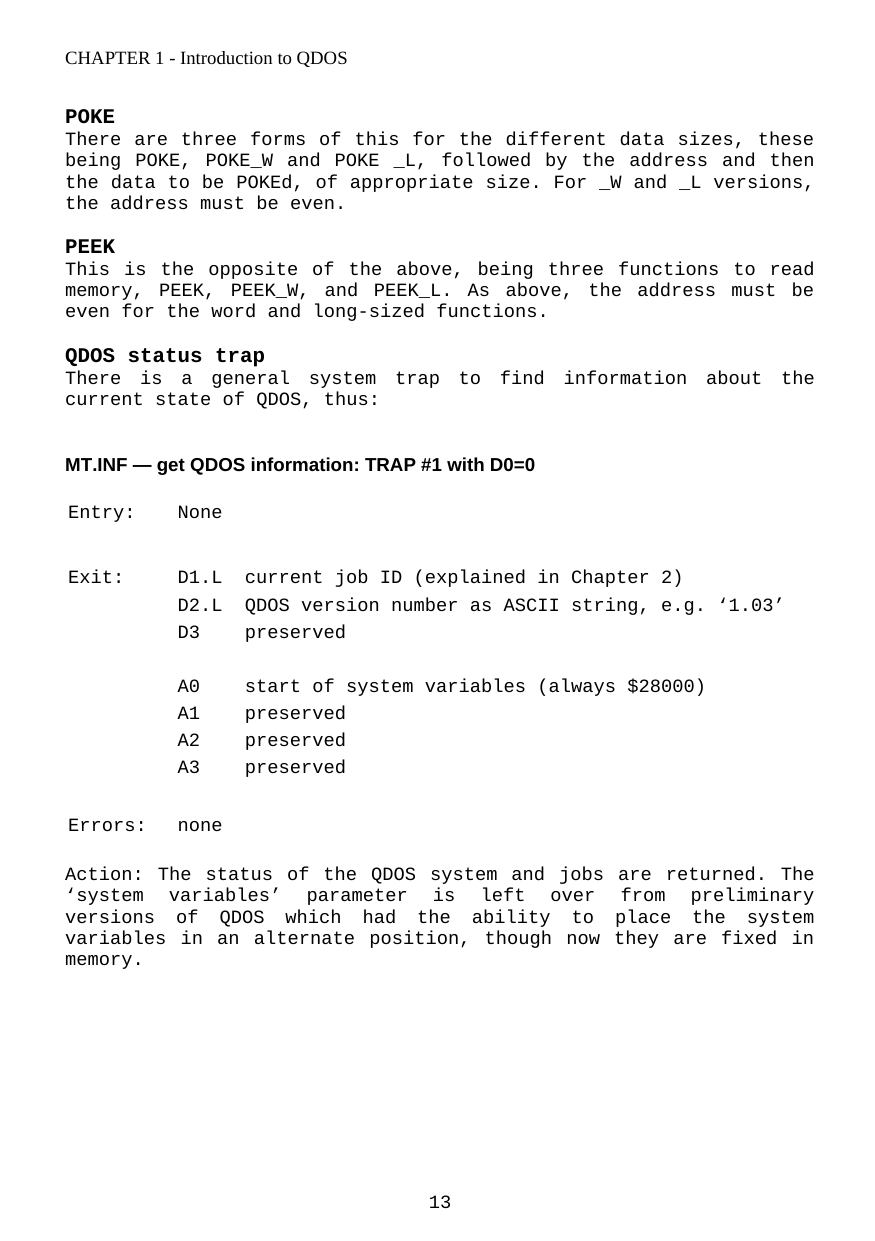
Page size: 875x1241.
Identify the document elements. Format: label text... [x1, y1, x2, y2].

table_cell [242, 809, 803, 844]
table_cell [175, 782, 242, 809]
table_header None [175, 496, 242, 531]
text Action: The status of the QDOS system and jobs are returned. The ‘system variables’ parameter is left over from preliminary versions of QDOS which had the ability to place the system variables in an alternate position, though now they are fixed in memory. [65, 865, 815, 971]
table_cell [65, 674, 174, 701]
table_cell A1 [175, 701, 242, 728]
table_cell start of system variables (always $28000) [242, 674, 803, 701]
subtitle QDOS status trap [65, 345, 815, 368]
table_cell Errors: [65, 809, 174, 844]
table_cell preserved [242, 620, 803, 647]
table_cell current job ID (explained in Chapter 2) [242, 565, 803, 592]
table_header [242, 496, 803, 531]
table_cell A3 [175, 755, 242, 782]
table_cell [65, 755, 174, 782]
text This is the opposite of the above, being three functions to read memory, PEEK, PEEK_W, and PEEK_L. As above, the address must be even for the word and long-sized functions. [65, 260, 815, 323]
text There are three forms of this for the different data sizes, these being POKE, POKE_W and POKE _L, followed by the address and then the data to be POKEd, of appropriate size. For _W and _L versions, the address must be even. [65, 130, 815, 215]
table_cell preserved [242, 728, 803, 755]
subtitle MT.INF — get QDOS information: TRAP #1 with D0=0 [65, 453, 815, 475]
table_cell [65, 531, 174, 565]
table_cell [65, 728, 174, 755]
subtitle POKE [65, 106, 815, 130]
table_cell A2 [175, 728, 242, 755]
table_cell Exit: [65, 565, 174, 592]
table_cell preserved [242, 755, 803, 782]
table_cell [65, 593, 174, 619]
table_cell [65, 701, 174, 728]
table_cell [175, 531, 242, 565]
table_cell [242, 647, 803, 674]
table_cell D2.L [175, 593, 242, 619]
table_cell [65, 620, 174, 647]
table_cell [65, 782, 174, 809]
table_cell preserved [242, 701, 803, 728]
table_cell [242, 531, 803, 565]
table_cell [242, 782, 803, 809]
table_cell [175, 647, 242, 674]
table_cell D1.L [175, 565, 242, 592]
subtitle PEEK [65, 236, 815, 260]
table_cell [65, 647, 174, 674]
table_cell A0 [175, 674, 242, 701]
table_cell QDOS version number as ASCII string, e.g. ‘1.03’ [242, 593, 803, 619]
text There is a general system trap to find information about the current state of QDOS, thus: [65, 368, 815, 411]
table_cell D3 [175, 620, 242, 647]
table_cell none [175, 809, 242, 844]
table_header Entry: [65, 496, 174, 531]
